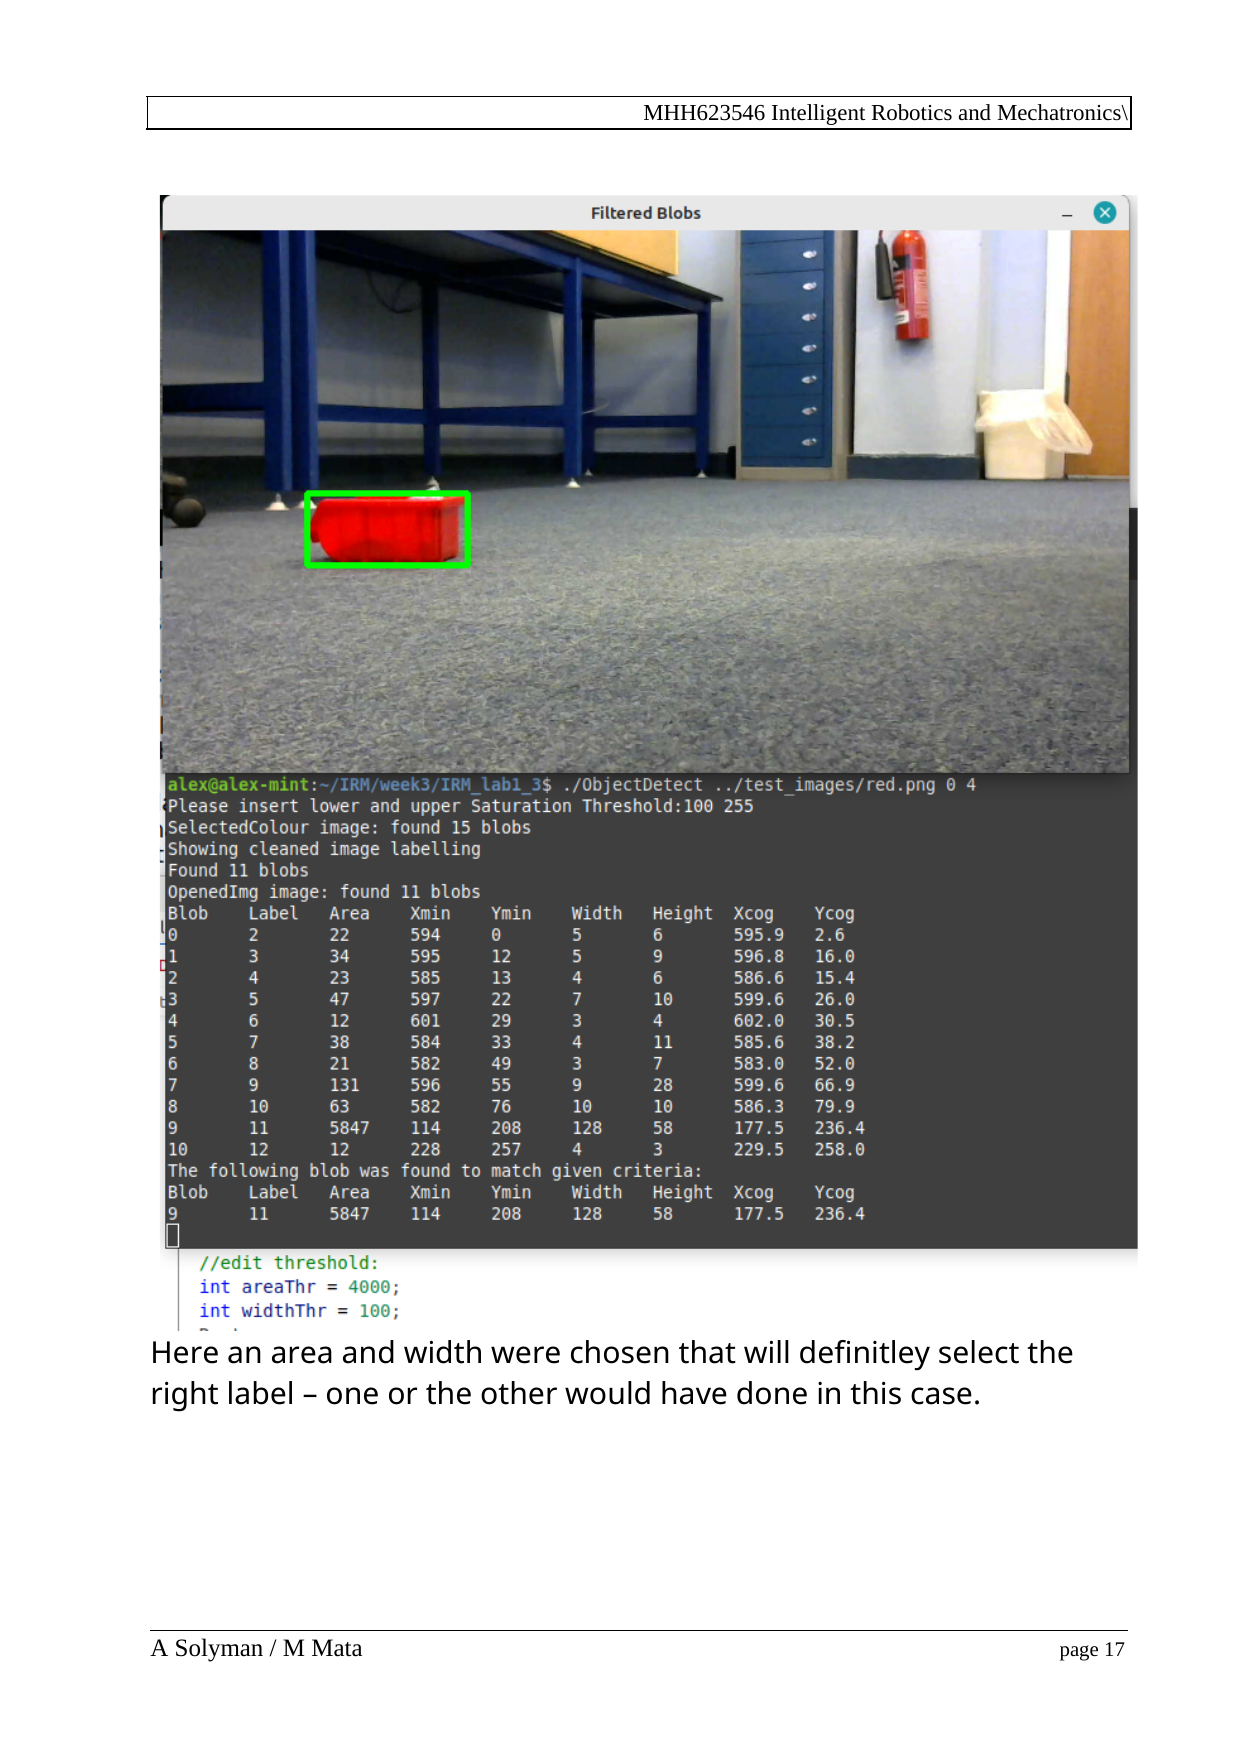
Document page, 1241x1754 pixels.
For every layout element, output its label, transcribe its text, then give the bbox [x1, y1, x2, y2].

text Here an area and width were chosen that will definitley select the right label – one or the other would have done in this case. [150, 187, 1128, 1413]
picture [159, 195, 1138, 1331]
